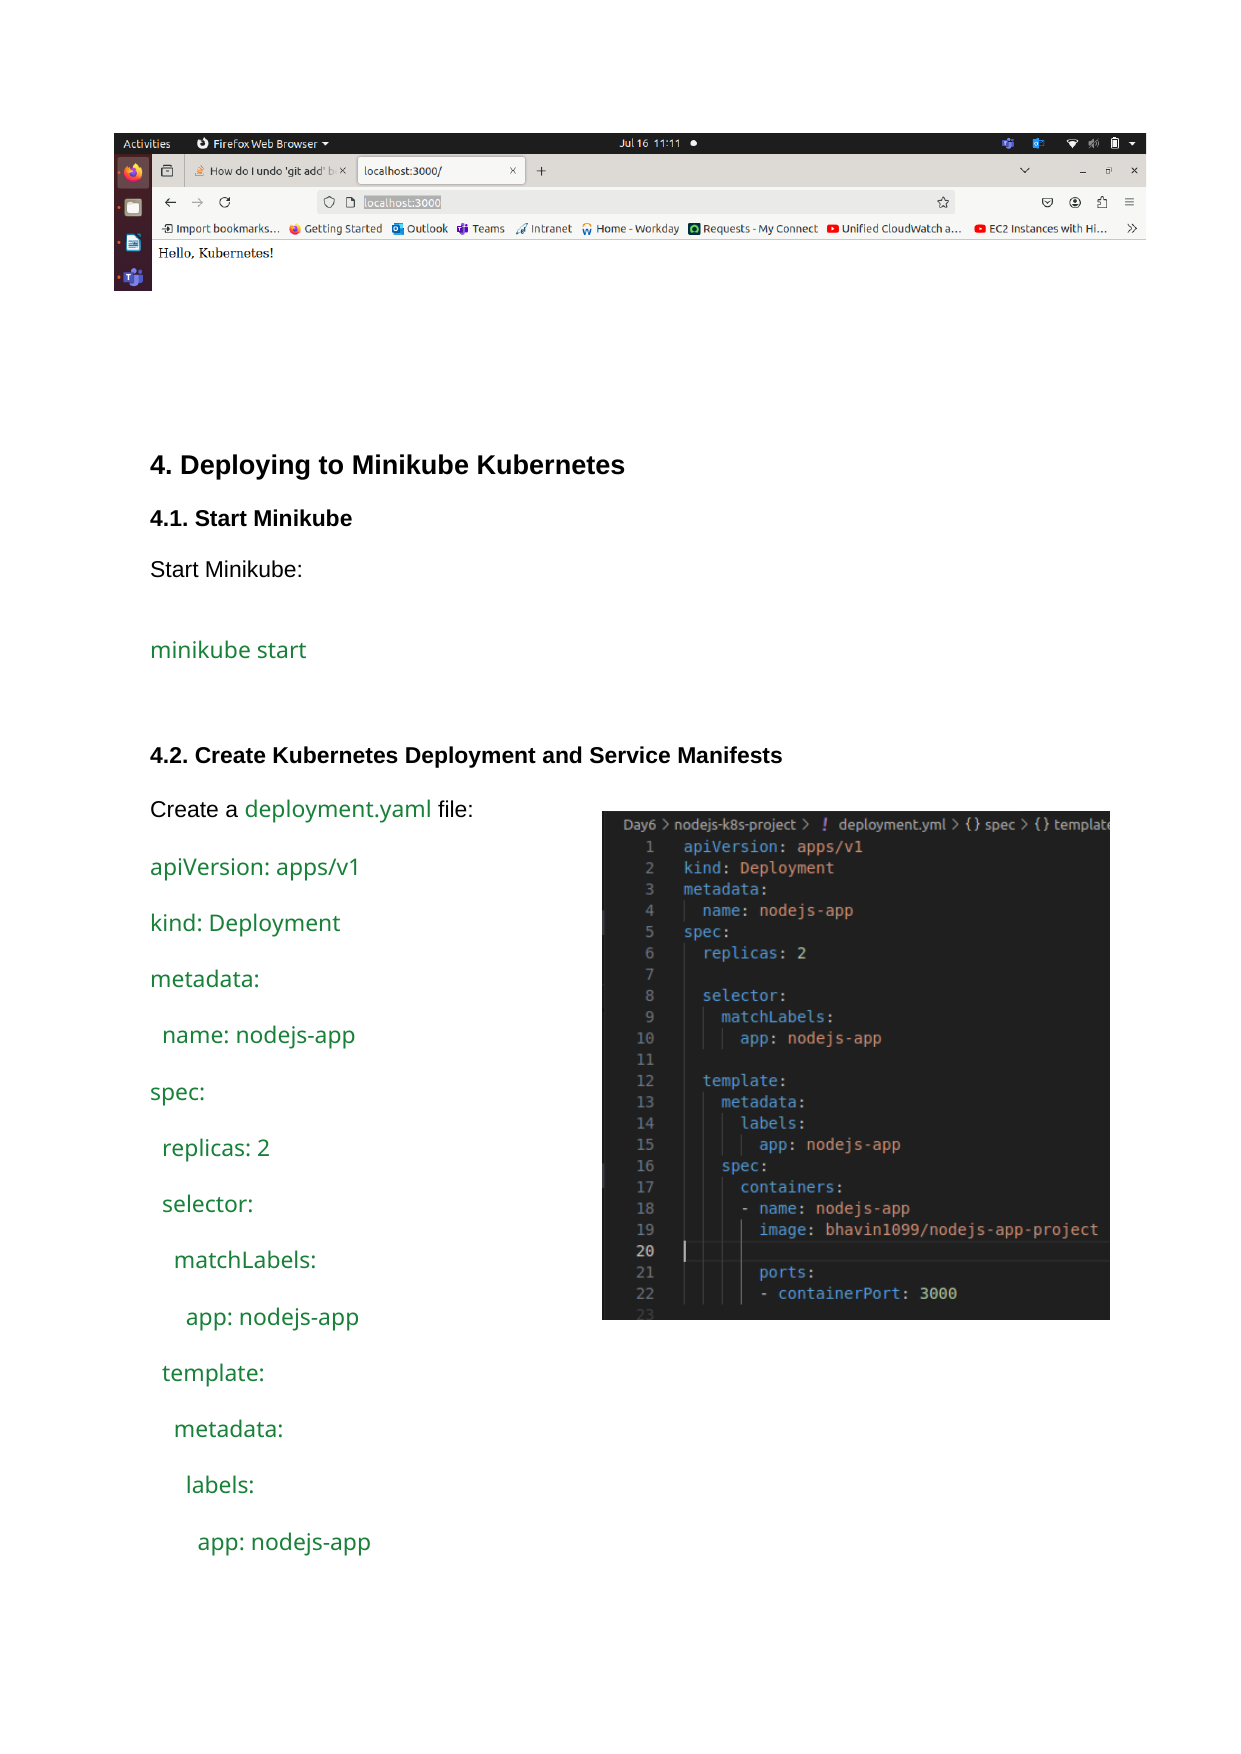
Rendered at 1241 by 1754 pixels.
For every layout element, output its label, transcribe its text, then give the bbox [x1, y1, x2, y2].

text replicas: 2 [150, 1132, 602, 1163]
text 4.1. Start Minikube [150, 505, 1090, 531]
picture [602, 811, 1102, 1320]
text Create a deployment.yaml file: apiVersion: apps/v1 [150, 793, 1090, 882]
subtitle 4. Deploying to Minikube Kubernetes [150, 449, 1090, 480]
text matchLabels: [150, 1244, 602, 1276]
text metadata: [150, 1413, 1090, 1444]
text app: nodejs-app [150, 1301, 1090, 1332]
text app: nodejs-app [150, 1526, 1090, 1557]
text labels: [150, 1469, 1090, 1501]
text selector: [150, 1188, 602, 1219]
text name: nodejs-app [150, 1019, 602, 1051]
text 4.2. Create Kubernetes Deployment and Service Manifests [150, 742, 1090, 768]
text minikube start [150, 608, 1090, 665]
text spec: [150, 1076, 602, 1107]
text kind: Deployment [150, 907, 602, 938]
text Start Minikube: [150, 556, 1090, 583]
text template: [150, 1357, 1090, 1388]
text metadata: [150, 963, 602, 994]
